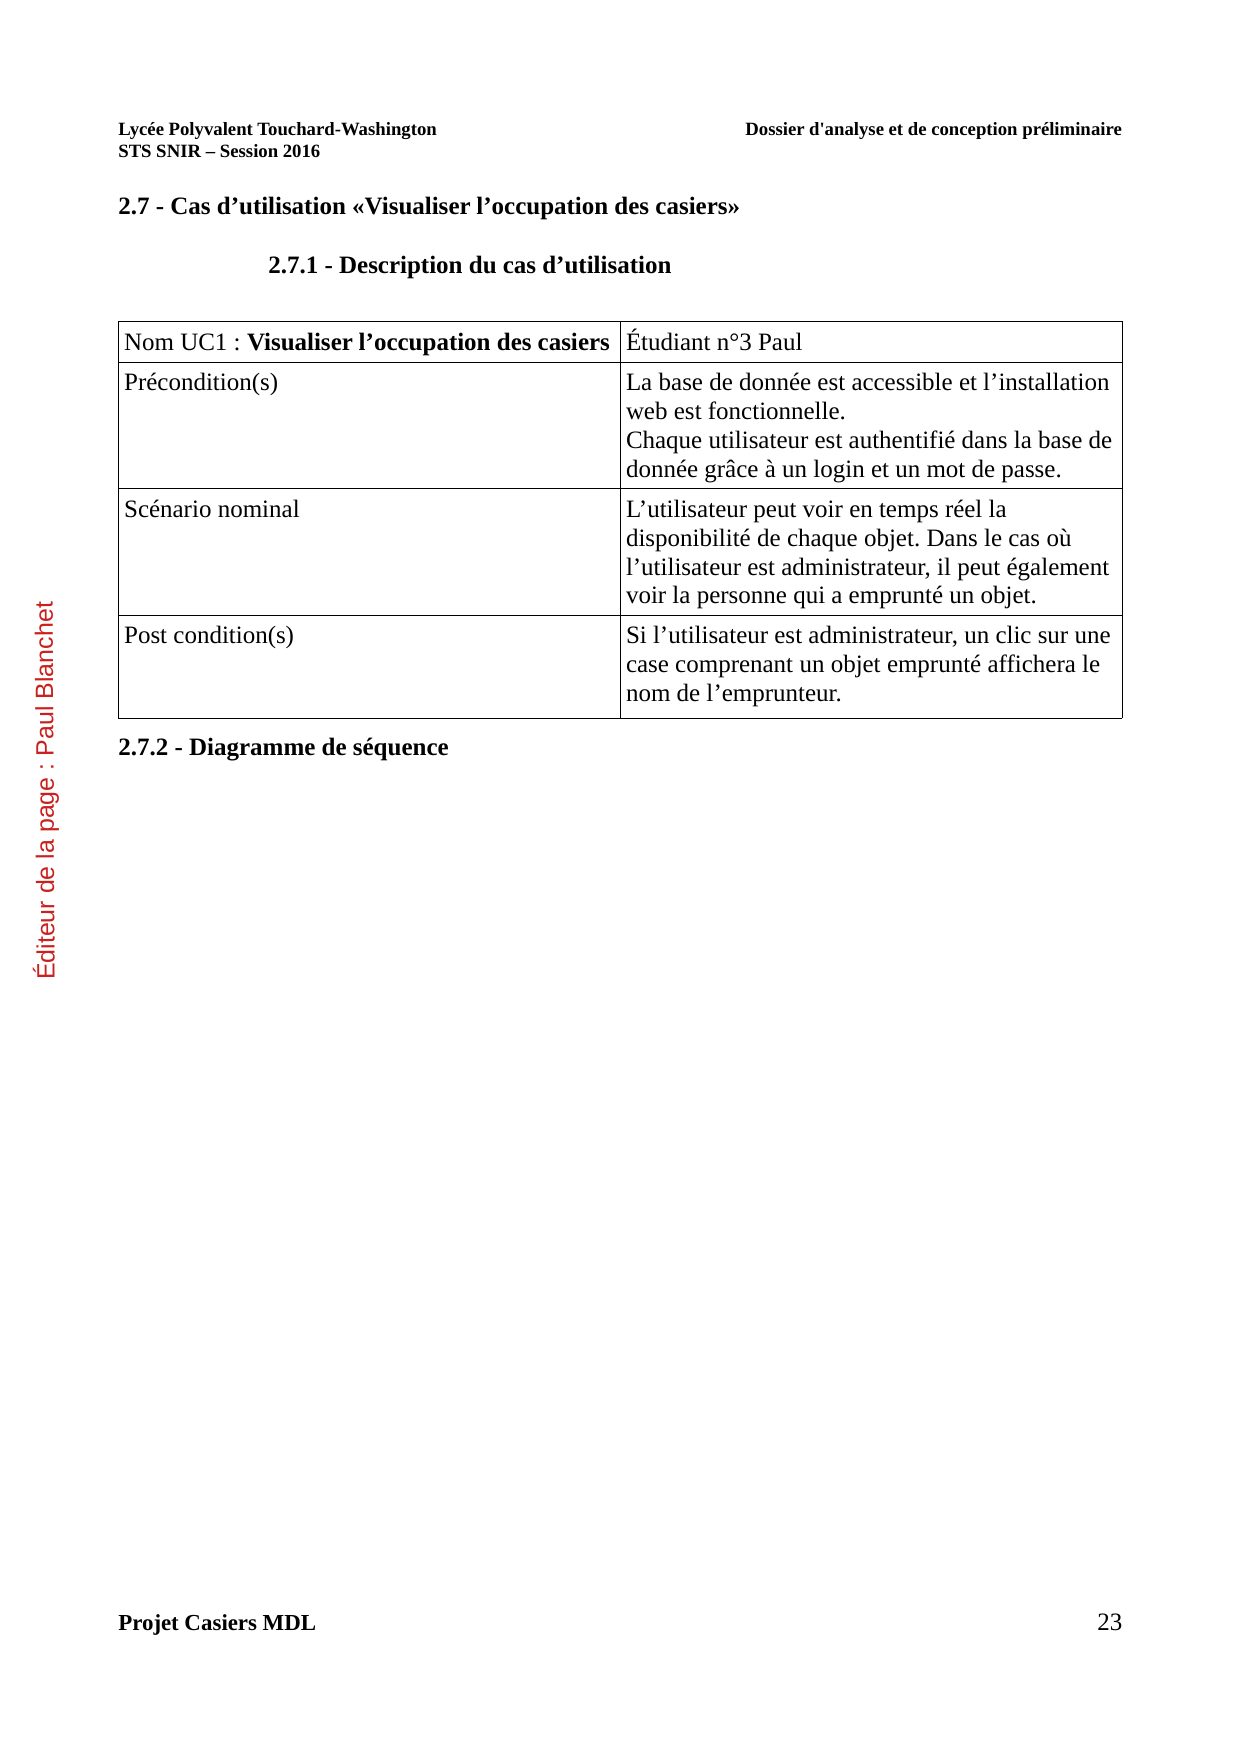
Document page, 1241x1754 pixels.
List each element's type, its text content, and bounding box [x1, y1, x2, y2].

table_cell L’utilisateur peut voir en temps réel la disponibilité de chaque objet. Dans le cas où l’utilisateur est administrateur, il peut également voir la personne qui a emprunté un objet. [621, 489, 1122, 615]
subtitle 2.7.2 - Diagramme de séquence [118, 732, 1122, 761]
subtitle 2.7.1 - Description du cas d’utilisation [118, 247, 1122, 280]
table_header Nom UC1 : Visualiser l’occupation des casiers [119, 322, 620, 362]
table_cell Scénario nominal [119, 489, 620, 615]
table_cell La base de donnée est accessible et l’installation web est fonctionnelle. Chaque utilisateur est authentifié dans la base de donnée grâce à un login et un mot de passe. [621, 363, 1122, 488]
table_header Étudiant n°3 Paul [621, 322, 1122, 362]
table_cell Si l’utilisateur est administrateur, un clic sur une case comprenant un objet emprunté affichera le nom de l’emprunteur. [621, 616, 1122, 717]
subtitle 2.7 - Cas d’utilisation «Visualiser l’occupation des casiers» [118, 191, 1122, 219]
table_cell Précondition(s) [119, 363, 620, 488]
table_cell Post condition(s) [119, 616, 620, 717]
